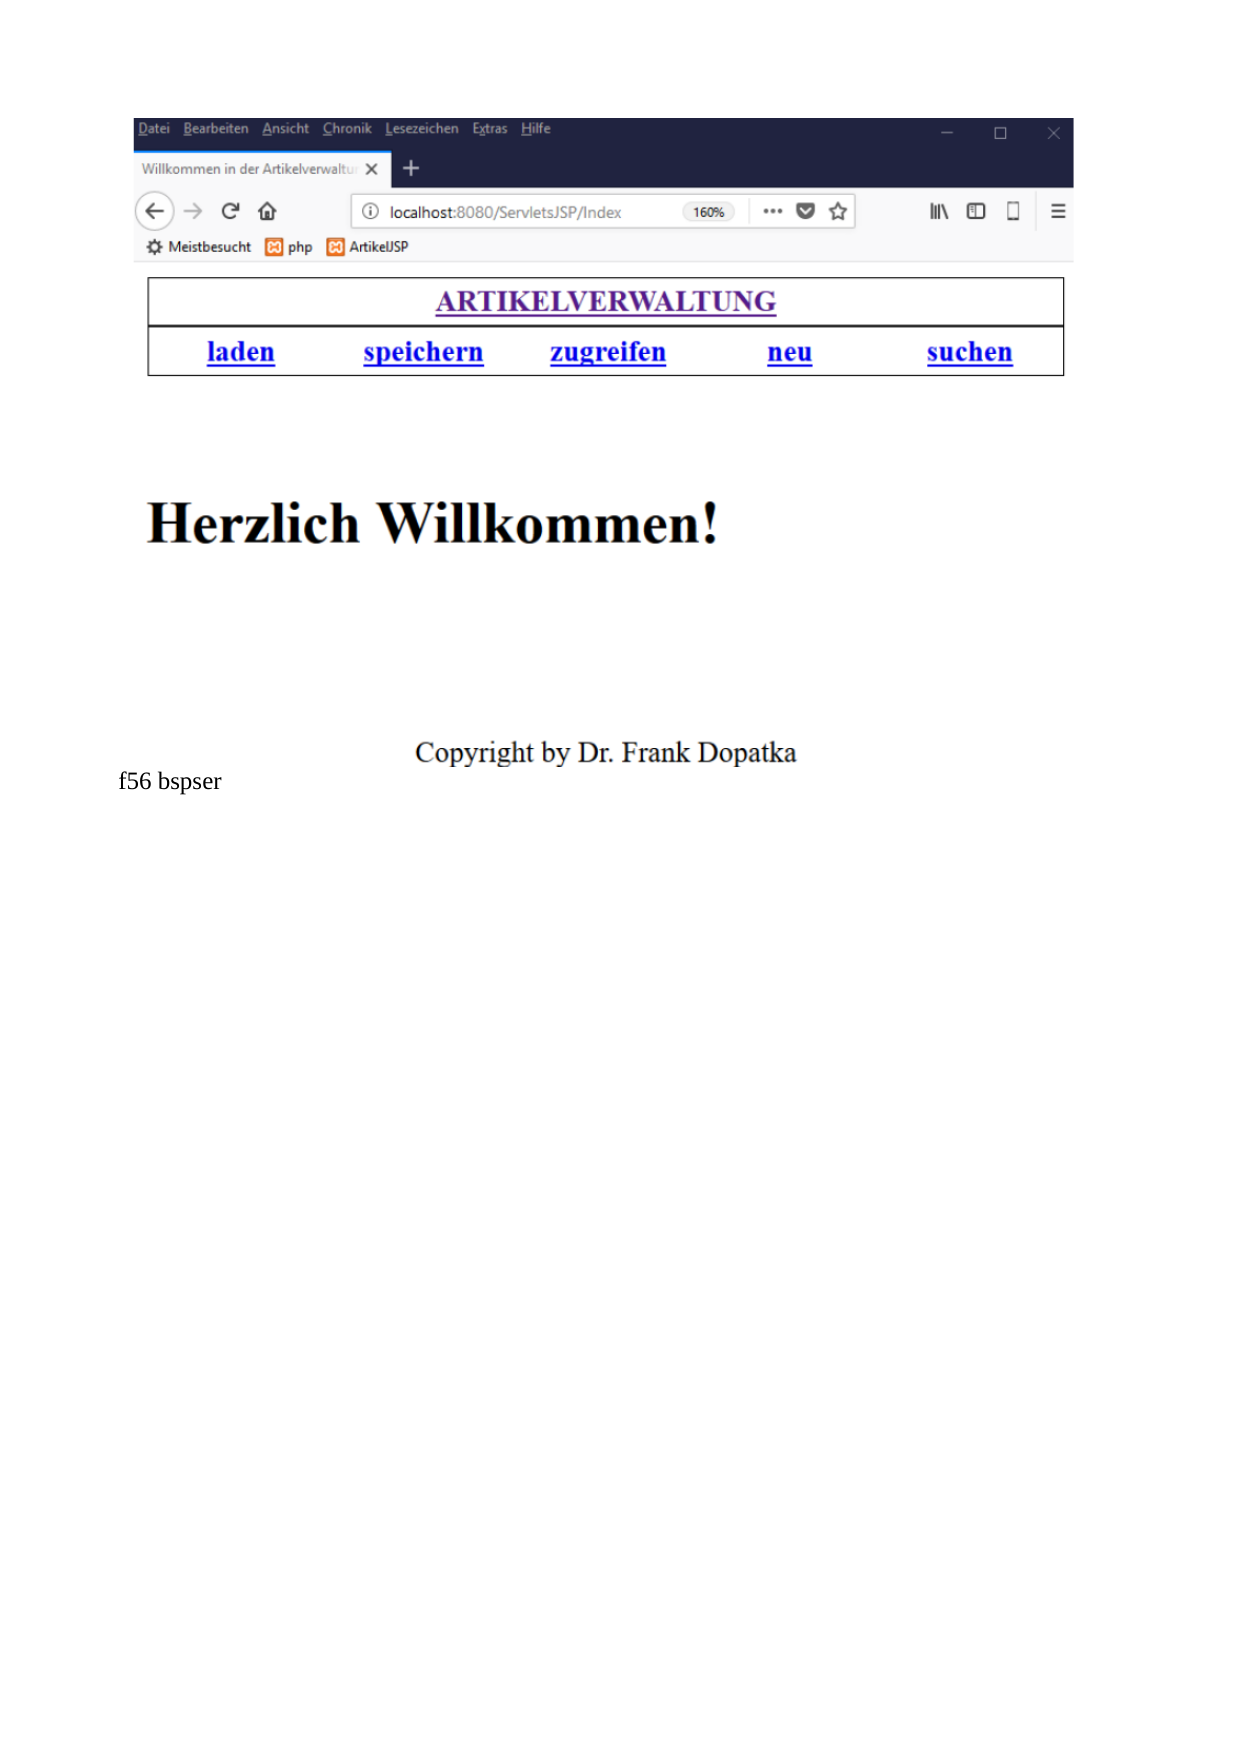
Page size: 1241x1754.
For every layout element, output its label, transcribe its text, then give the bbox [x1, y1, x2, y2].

picture [118, 118, 1122, 767]
text f56 bspser [118, 767, 1122, 795]
